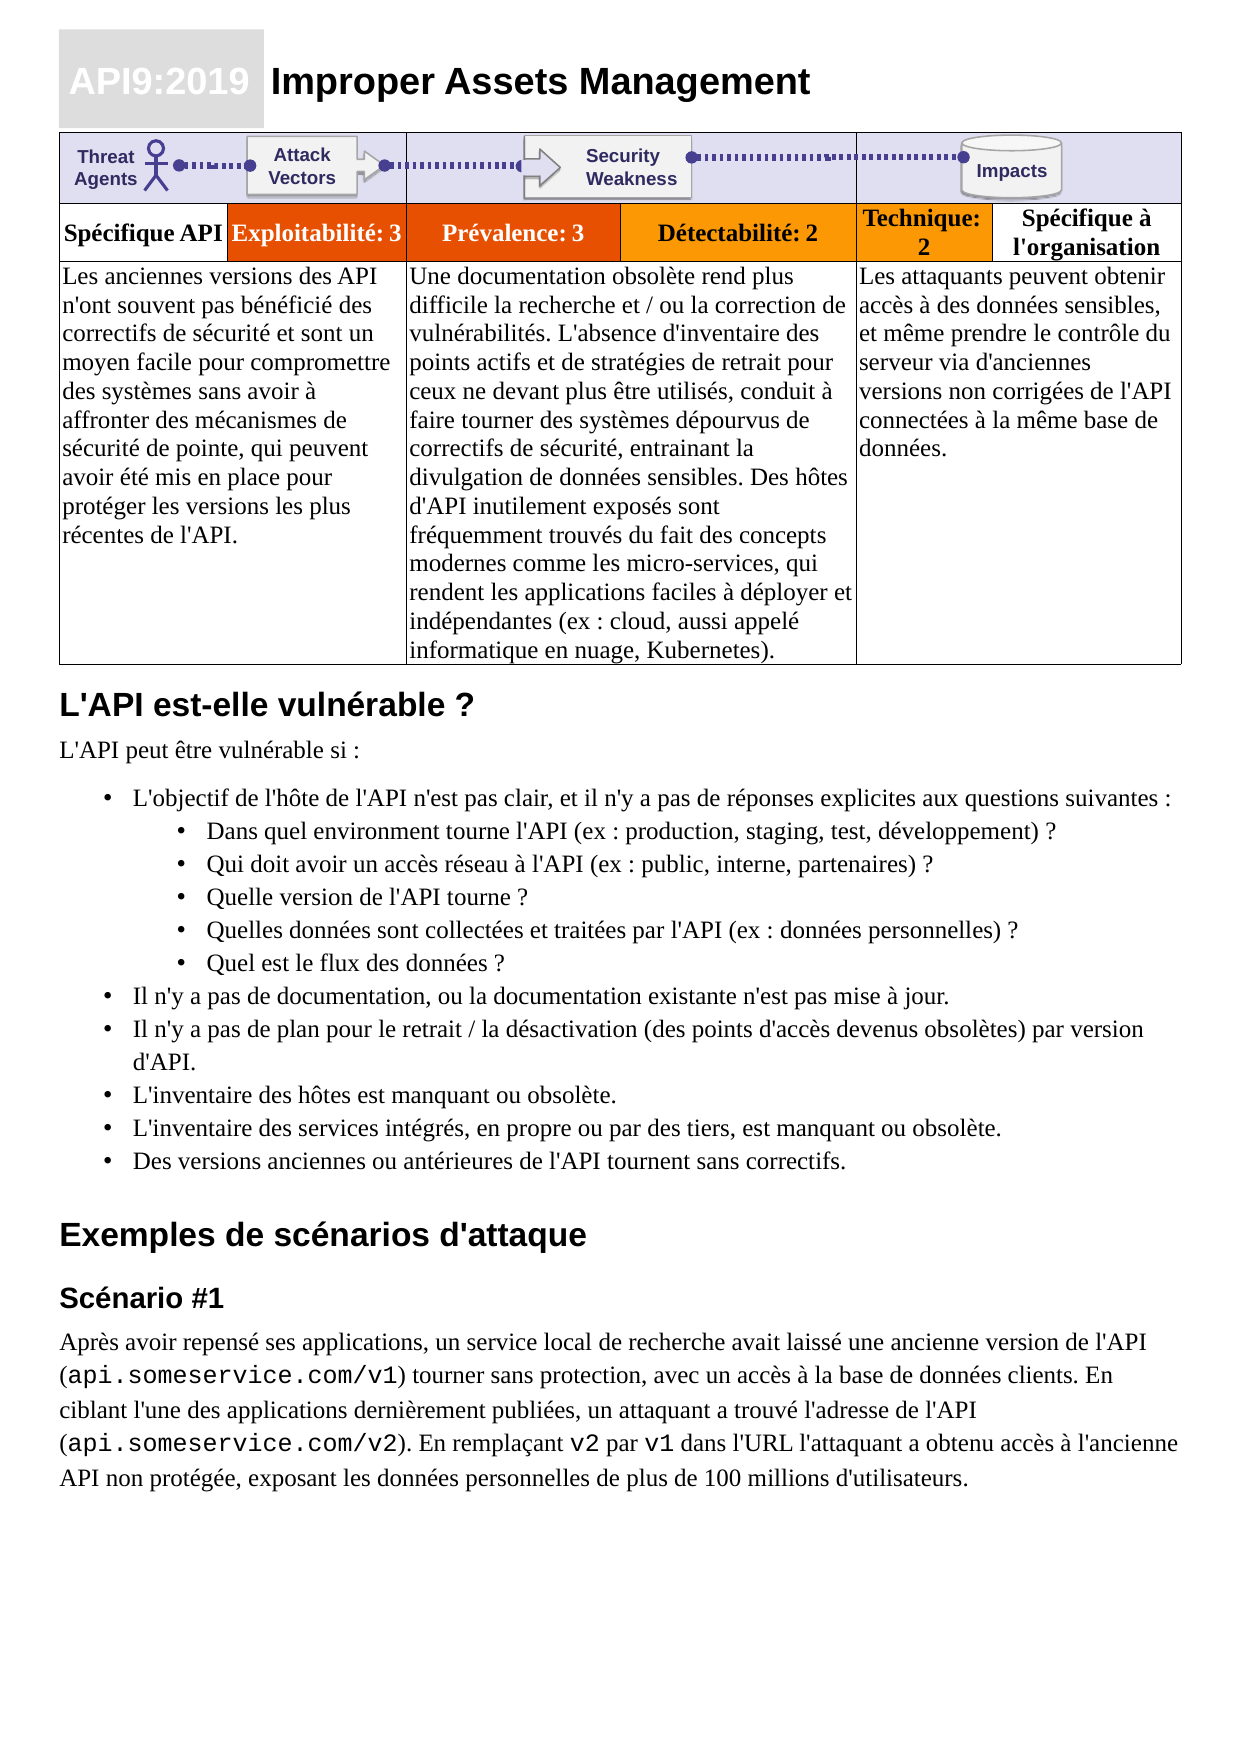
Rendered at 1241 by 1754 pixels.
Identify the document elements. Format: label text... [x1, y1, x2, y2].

table_cell Exploitabilité: 3 [228, 204, 406, 261]
table_cell Les anciennes versions des API n'ont souvent pas bénéficié des correctifs de sécurité et sont un moyen facile pour compromettre des systèmes sans avoir à affronter des mécanismes de sécurité de pointe, qui peuvent avoir été mis en place pour protéger les versions les plus récentes de l'API. [60, 262, 406, 663]
table_cell Technique: 2 [857, 204, 992, 261]
table_cell Spécifique API [60, 204, 227, 261]
table_cell Détectabilité: 2 [621, 204, 856, 261]
subtitle L'API est-elle vulnérable ? [59, 684, 1181, 723]
list Il n'y a pas de plan pour le retrait / la désactivation (des points d'accès devenus obsolètes) par version d'API. [103, 1014, 1181, 1076]
text L'API peut être vulnérable si : [59, 736, 1181, 764]
table_header [227, 133, 406, 203]
list Quelles données sont collectées et traitées par l'API (ex : données personnelles) ? [177, 915, 1181, 944]
list L'inventaire des services intégrés, en propre ou par des tiers, est manquant ou obsolète. [103, 1113, 1181, 1142]
list L'objectif de l'hôte de l'API n'est pas clair, et il n'y a pas de réponses explicites aux questions suivantes : [103, 783, 1181, 812]
table_header [407, 133, 620, 203]
list Des versions anciennes ou antérieures de l'API tournent sans correctifs. [103, 1146, 1181, 1175]
subtitle Exemples de scénarios d'attaque [59, 1215, 1181, 1253]
table_header [992, 133, 1181, 203]
table_cell Une documentation obsolète rend plus difficile la recherche et / ou la correction de vulnérabilités. L'absence d'inventaire des points actifs et de stratégies de retrait pour ceux ne devant plus être utilisés, conduit à faire tourner des systèmes dépourvus de correctifs de sécurité, entrainant la divulgation de données sensibles. Des hôtes d'API inutilement exposés sont fréquemment trouvés du fait des concepts modernes comme les micro-services, qui rendent les applications faciles à déployer et indépendantes (ex : cloud, aussi appelé informatique en nuage, Kubernetes). [407, 262, 856, 663]
table_header [60, 133, 227, 203]
subtitle Scénario #1 [59, 1281, 1181, 1314]
list Quelle version de l'API tourne ? [177, 882, 1181, 911]
text Après avoir repensé ses applications, un service local de recherche avait laissé une ancienne version de l'API (api.someservice.com/v1) tourner sans protection, avec un accès à la base de données clients. En ciblant l'une des applications dernièrement publiées, un attaquant a trouvé l'adresse de l'API (api.someservice.com/v2). En remplaçant v2 par v1 dans l'URL l'attaquant a obtenu accès à l'ancienne API non protégée, exposant les données personnelles de plus de 100 millions d'utilisateurs. [59, 1327, 1181, 1492]
table_cell Prévalence: 3 [407, 204, 620, 261]
table_header [620, 133, 856, 203]
table_cell Les attaquants peuvent obtenir accès à des données sensibles, et même prendre le contrôle du serveur via d'anciennes versions non corrigées de l'API connectées à la même base de données. [857, 262, 1181, 663]
table_header [857, 133, 992, 203]
table_cell Spécifique à l'organisation [993, 204, 1181, 261]
list Qui doit avoir un accès réseau à l'API (ex : public, interne, partenaires) ? [177, 849, 1181, 878]
list Dans quel environment tourne l'API (ex : production, staging, test, développement) ? [177, 816, 1181, 845]
list L'inventaire des hôtes est manquant ou obsolète. [103, 1080, 1181, 1109]
list Quel est le flux des données ? [177, 948, 1181, 977]
list Il n'y a pas de documentation, ou la documentation existante n'est pas mise à jour. [103, 981, 1181, 1010]
